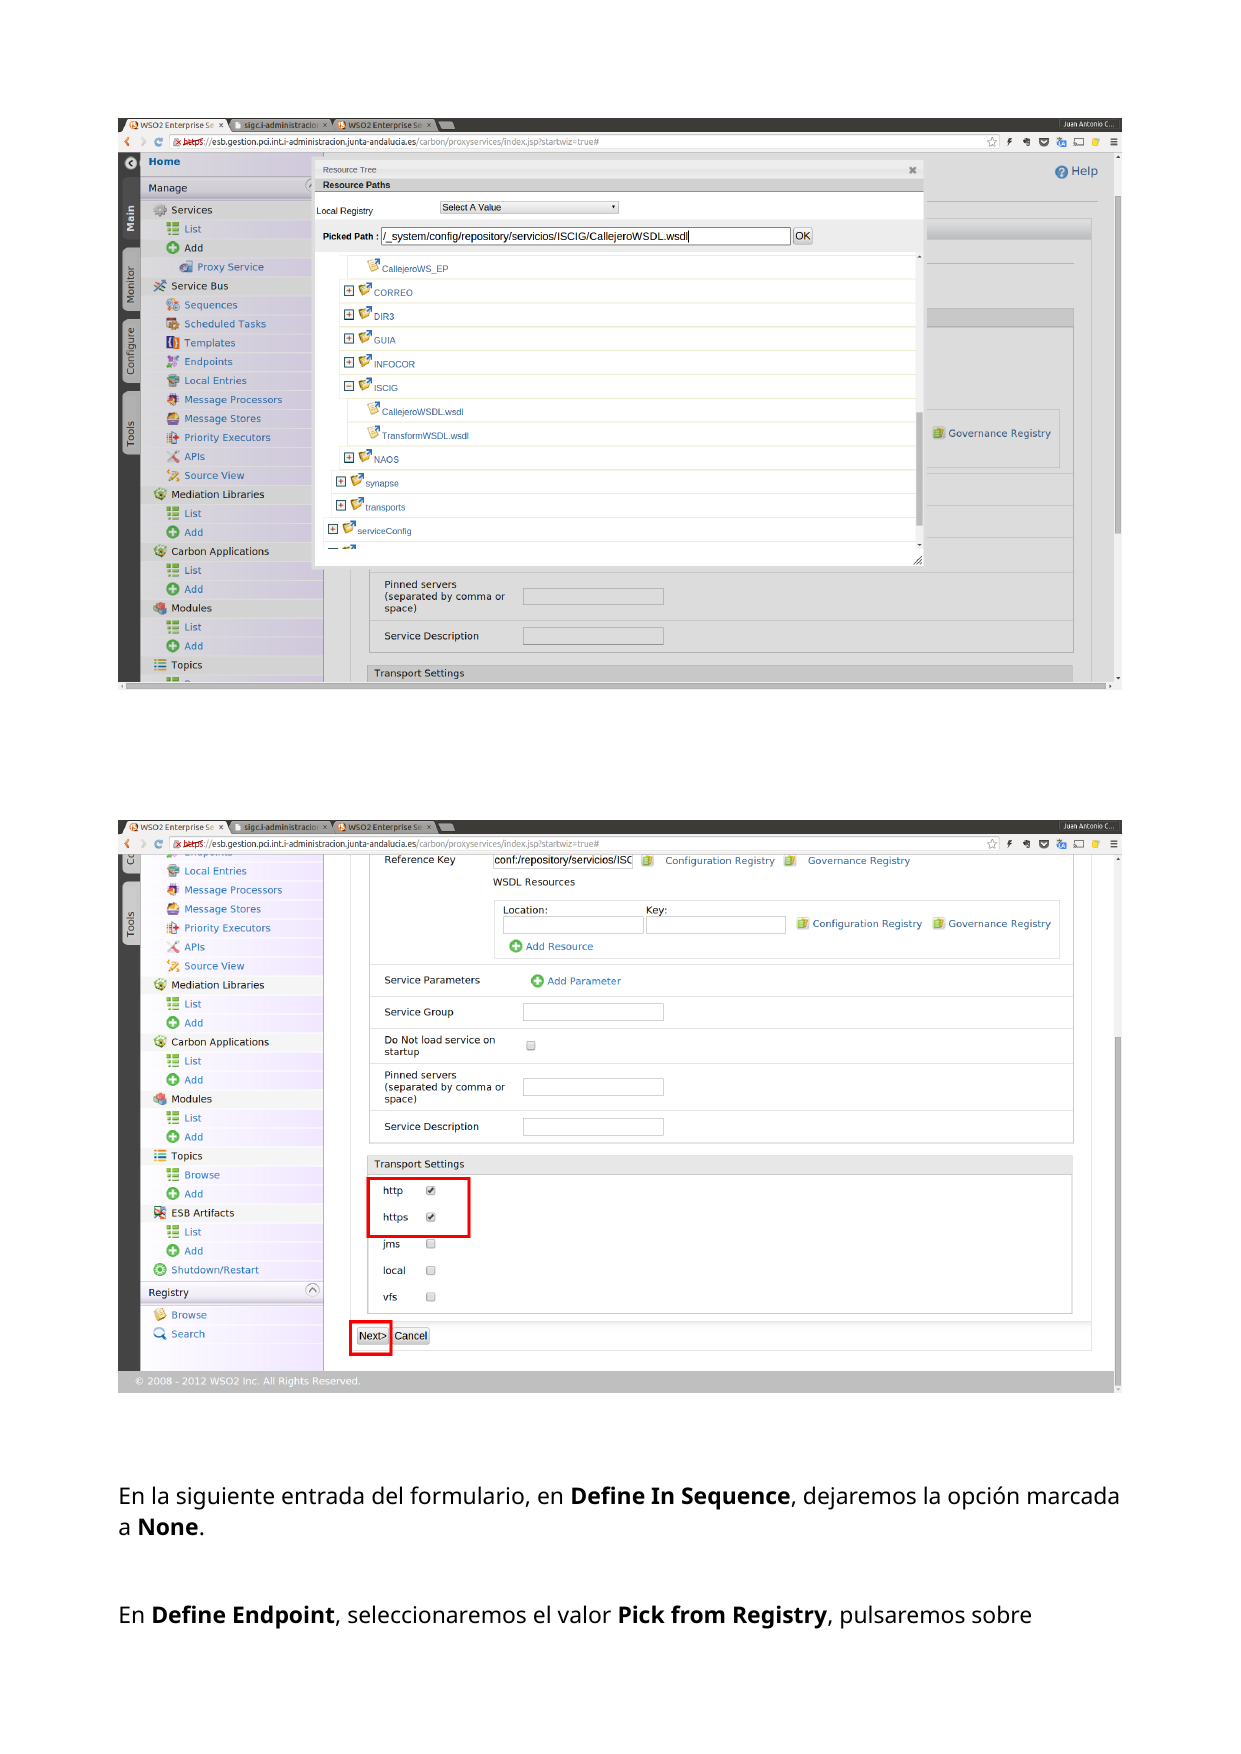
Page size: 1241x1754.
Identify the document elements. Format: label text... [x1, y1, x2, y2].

text En Define Endpoint, seleccionaremos el valor Pick from Registry, pulsaremos sobre [118, 1598, 1122, 1630]
picture [118, 820, 1122, 1393]
text En la siguiente entrada del formulario, en Define In Sequence, dejaremos la opción marcada a None. [118, 1480, 1122, 1542]
picture [118, 118, 1122, 690]
